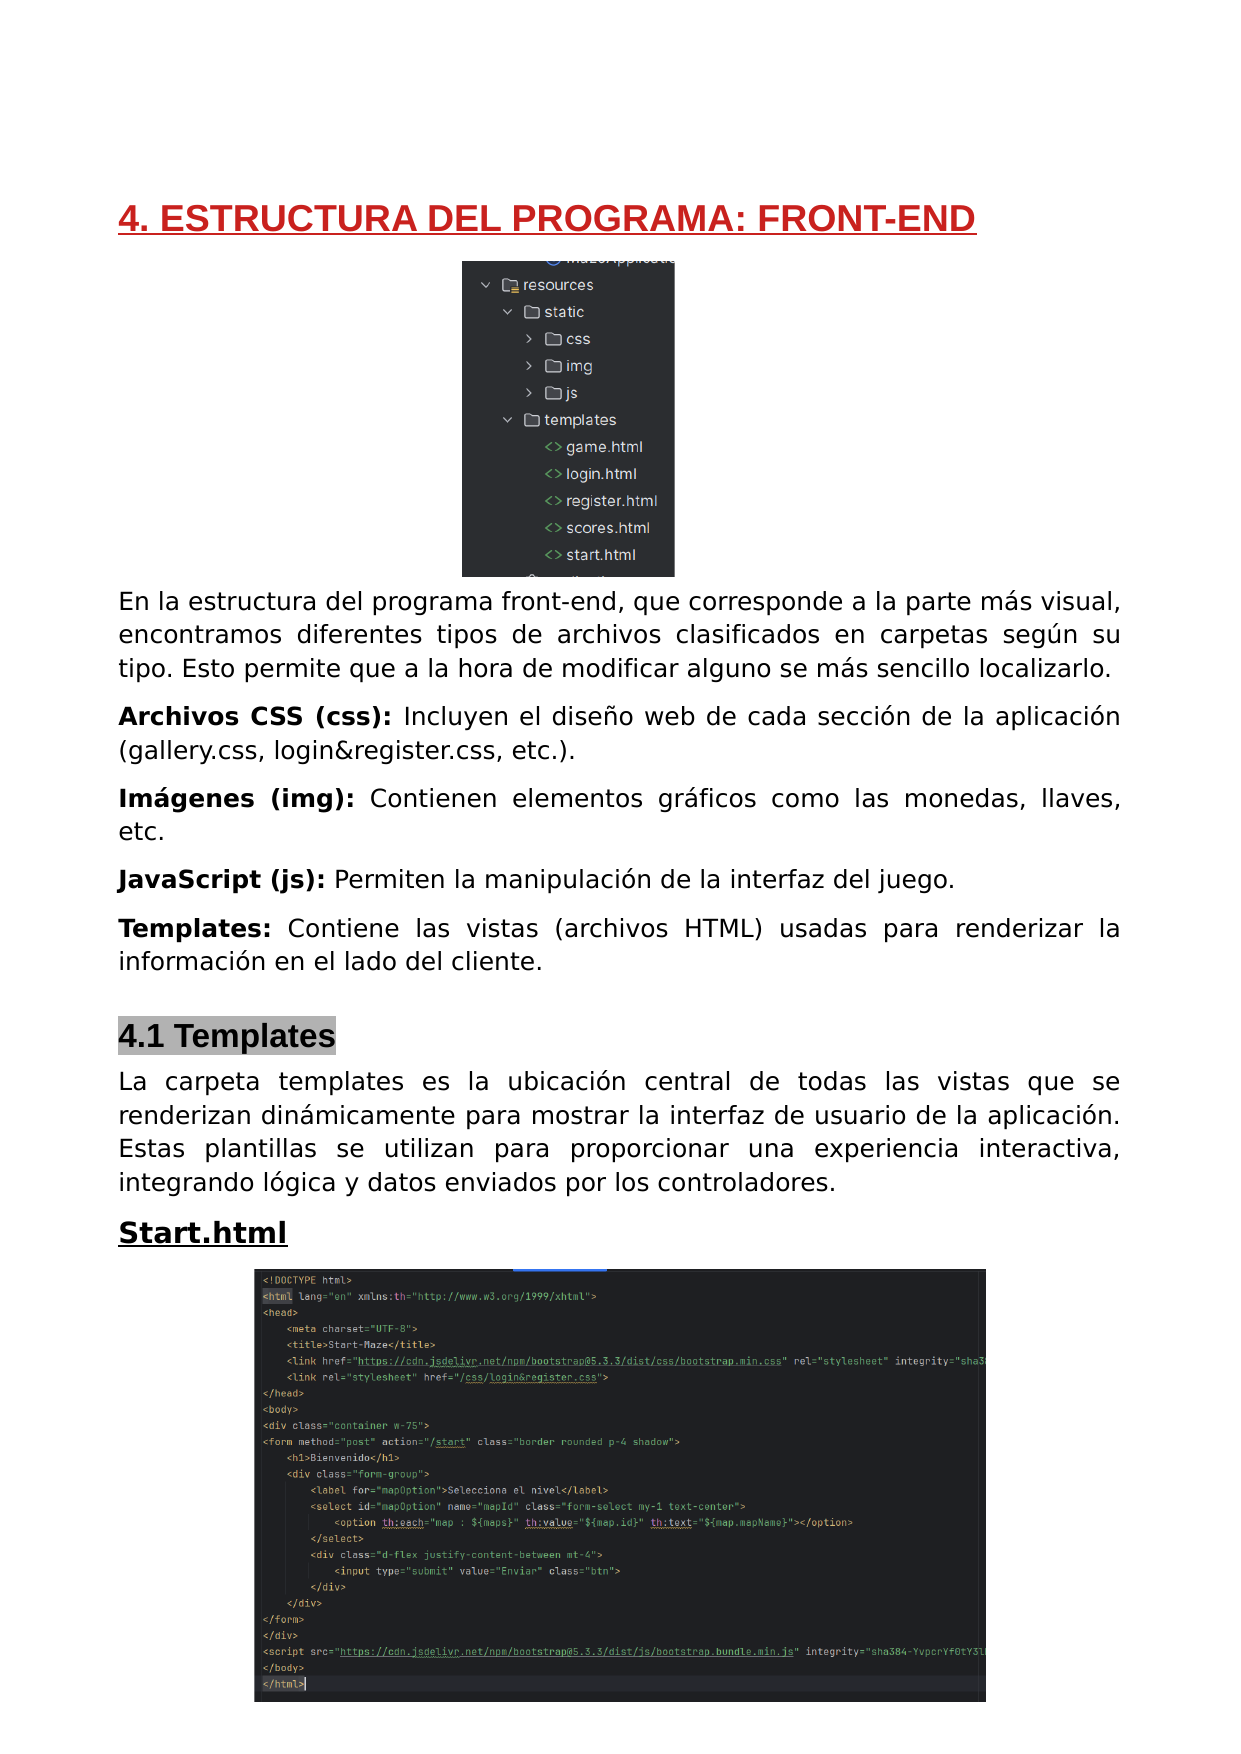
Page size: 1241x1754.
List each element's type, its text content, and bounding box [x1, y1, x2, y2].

picture [462, 261, 675, 577]
subtitle 4.1 Templates [118, 1016, 1122, 1055]
picture [254, 1269, 986, 1702]
subtitle 4. ESTRUCTURA DEL PROGRAMA: FRONT-END [118, 196, 1122, 239]
text Templates: Contiene las vistas (archivos HTML) usadas para renderizar la información en el lado del cliente. [118, 914, 1122, 977]
text Imágenes (img): Contienen elementos gráficos como las monedas, llaves, etc. [118, 784, 1122, 847]
text La carpeta templates es la ubicación central de todas las vistas que se renderizan dinámicamente para mostrar la interfaz de usuario de la aplicación. Estas plantillas se utilizan para proporcionar una experiencia interactiva, integrando lógica y datos enviados por los controladores. [118, 1067, 1122, 1197]
text Start.html [118, 1216, 1122, 1250]
text En la estructura del programa front-end, que corresponde a la parte más visual, encontramos diferentes tipos de archivos clasificados en carpetas según su tipo. Esto permite que a la hora de modificar alguno se más sencillo localizarlo. [118, 587, 1122, 683]
text JavaScript (js): Permiten la manipulación de la interfaz del juego. [118, 866, 1122, 895]
text Archivos CSS (css): Incluyen el diseño web de cada sección de la aplicación (gallery.css, login&register.css, etc.). [118, 702, 1122, 765]
